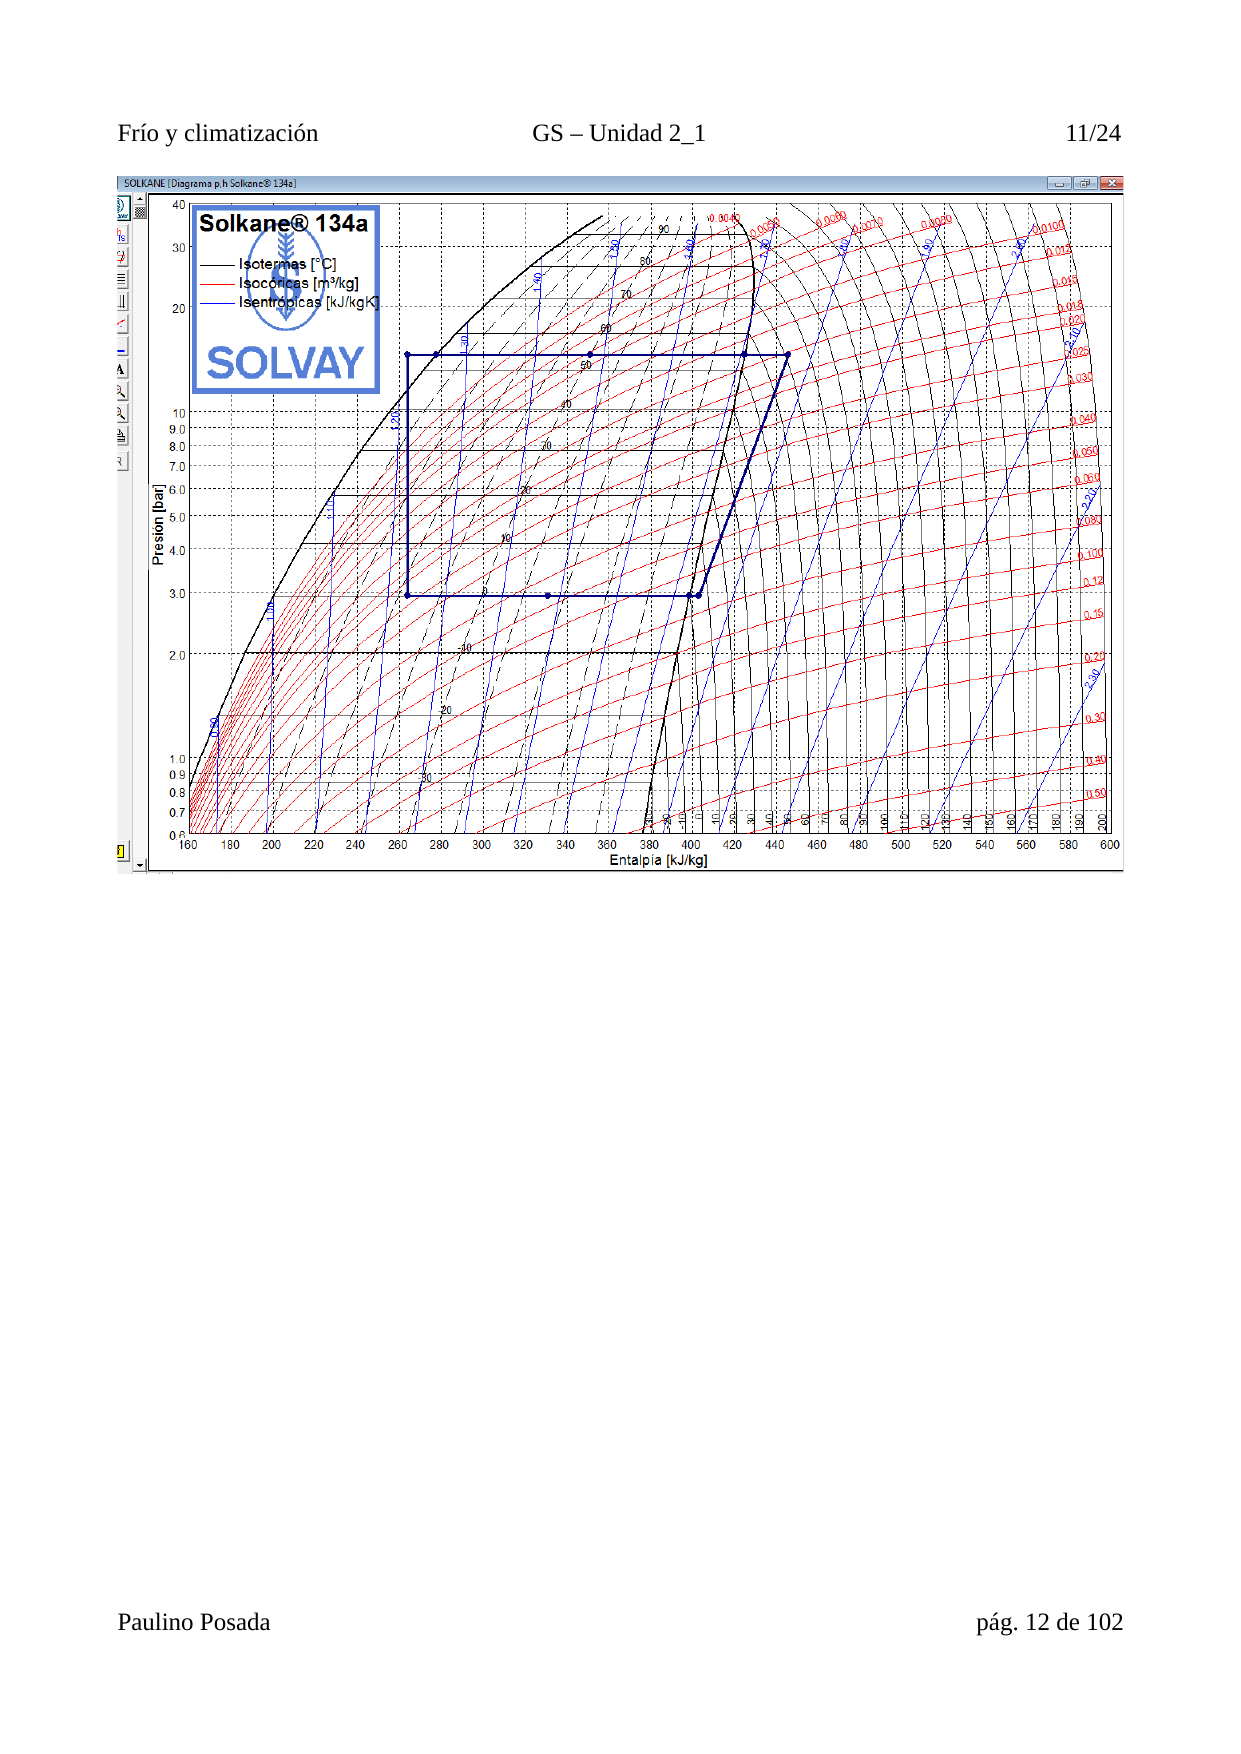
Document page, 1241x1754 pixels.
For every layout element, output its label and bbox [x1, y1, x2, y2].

picture [117, 176, 1124, 874]
